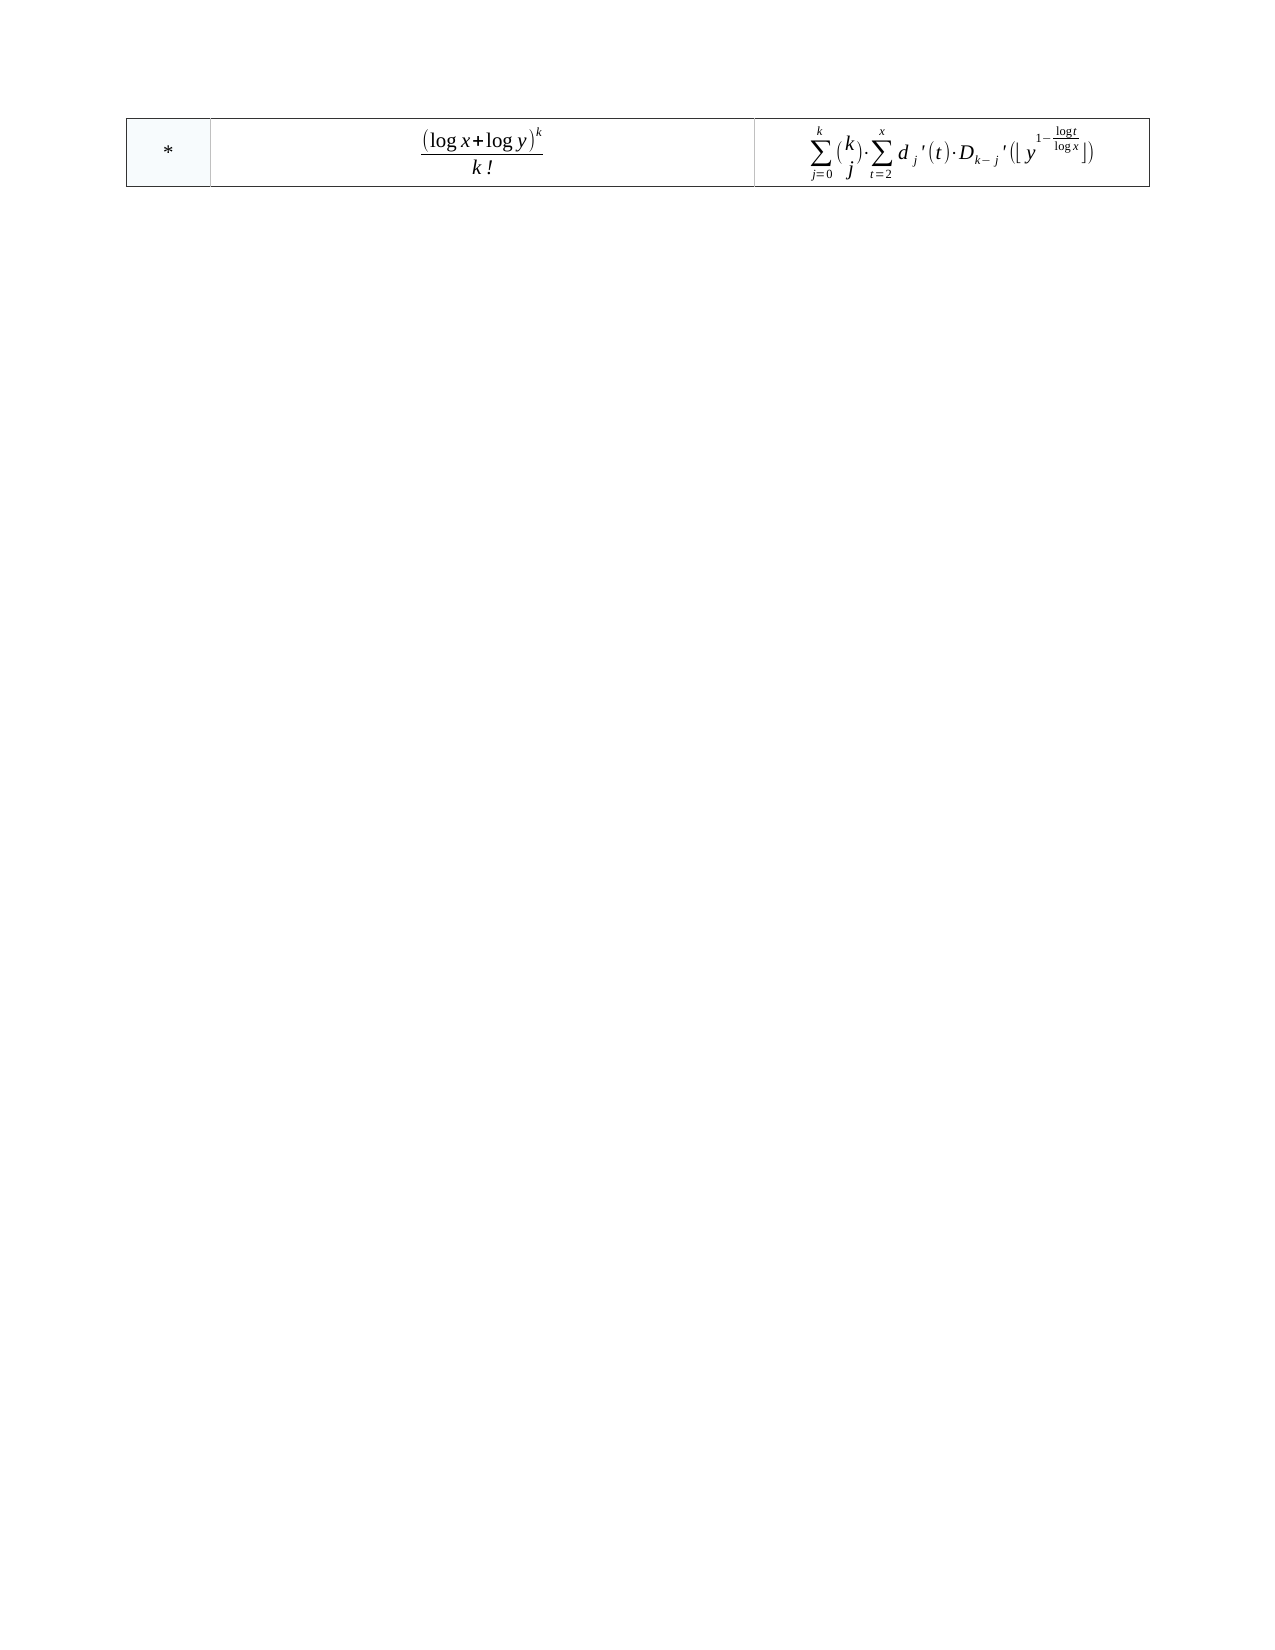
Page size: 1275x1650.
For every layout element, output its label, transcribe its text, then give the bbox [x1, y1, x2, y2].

table_cell [755, 119, 1149, 186]
table_cell [211, 119, 754, 186]
table_cell * [127, 119, 210, 186]
